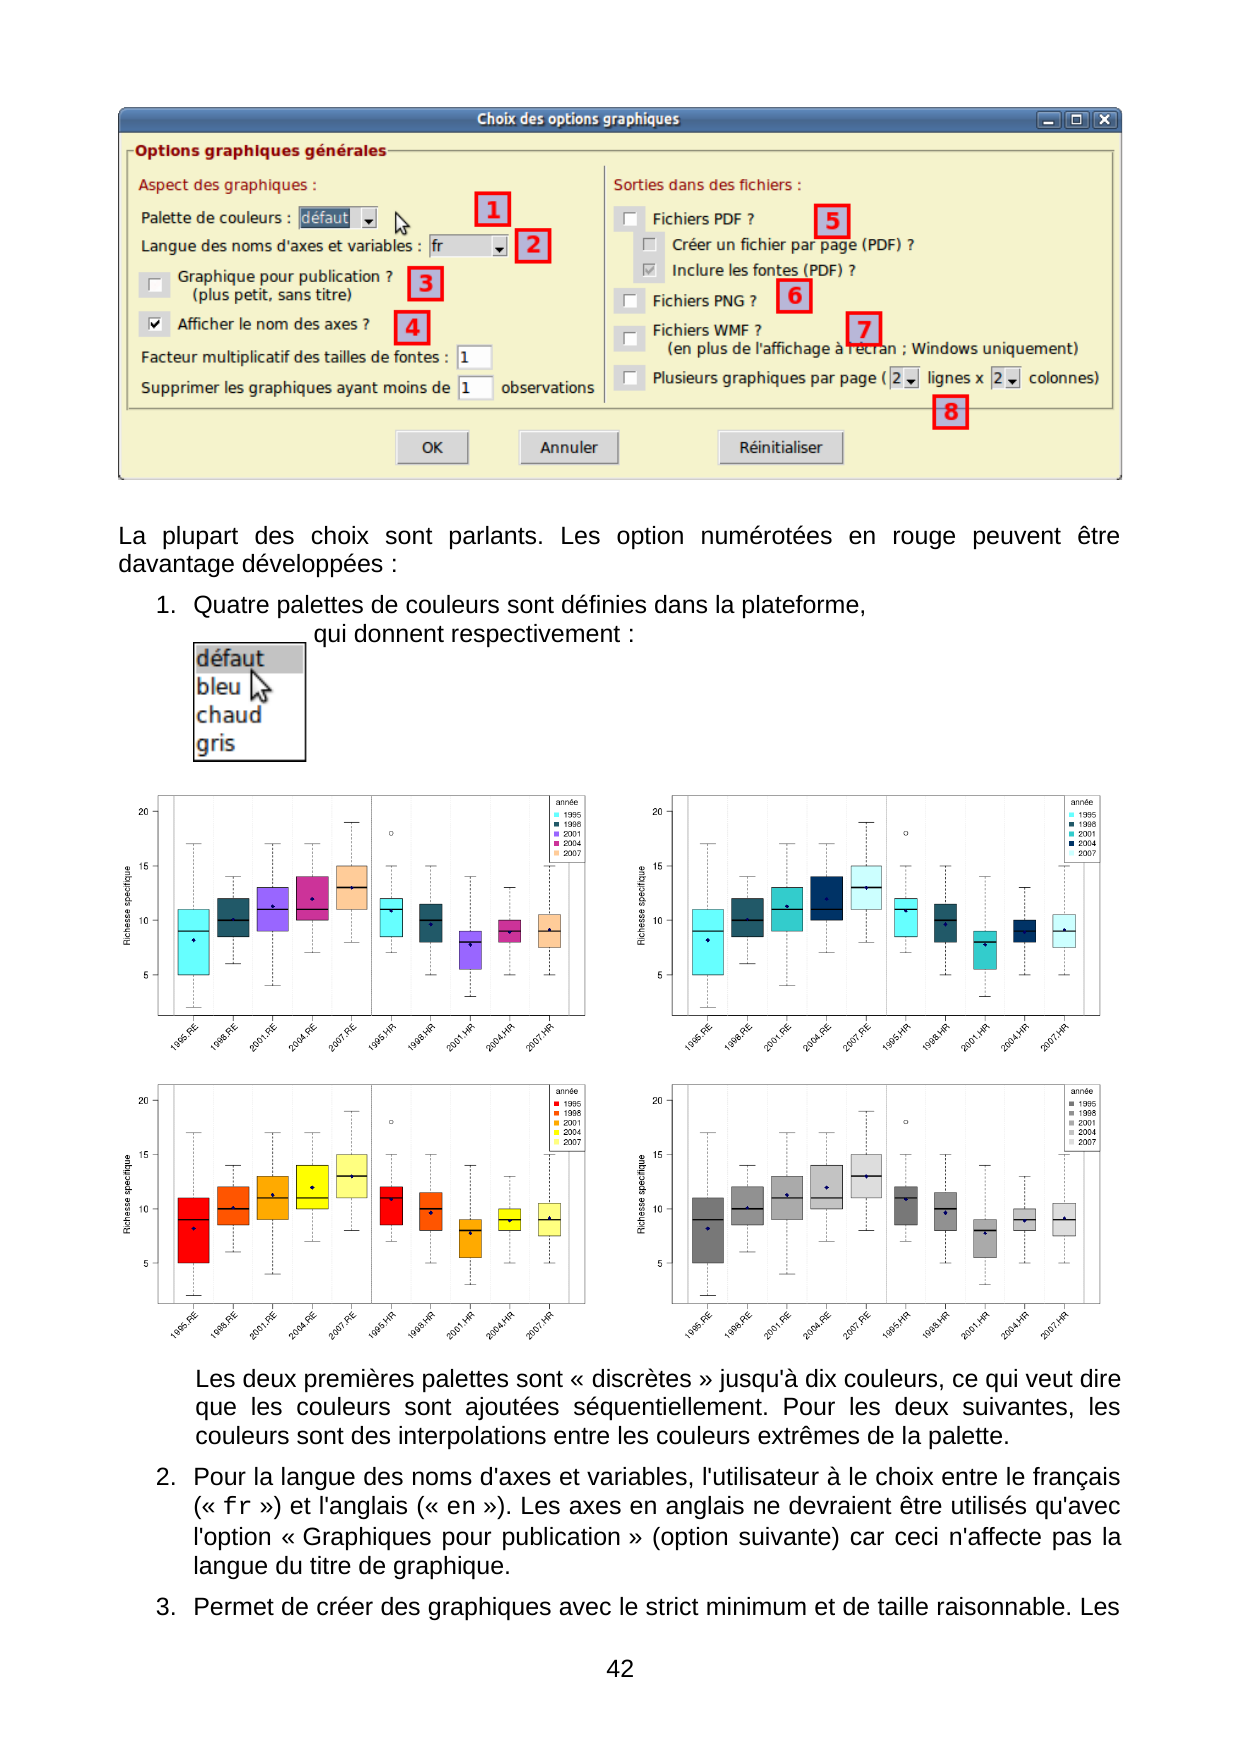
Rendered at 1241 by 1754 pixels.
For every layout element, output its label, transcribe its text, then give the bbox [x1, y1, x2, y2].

list Pour la langue des noms d'axes et variables, l'utilisateur à le choix entre le français (« fr ») et l'anglais (« en »). Les axes en anglais ne devraient être utilisés qu'avec l'option « Graphiques pour publication » (option suivante) car ceci n'affecte pas la langue du titre de graphique. [156, 1462, 1122, 1579]
picture [193, 642, 307, 762]
picture [632, 1062, 1106, 1346]
list Permet de créer des graphiques avec le strict minimum et de taille raisonnable. Les [156, 1592, 1122, 1621]
picture [118, 1062, 591, 1346]
list Quatre palettes de couleurs sont définies dans la plateforme, qui donnent respectivement : [156, 591, 1122, 761]
text La plupart des choix sont parlants. Les option numérotées en rouge peuvent être davantage développées : [118, 521, 1122, 578]
text Les deux premières palettes sont « discrètes » jusqu'à dix couleurs, ce qui veut dire que les couleurs sont ajoutées séquentiellement. Pour les deux suivantes, les couleurs sont des interpolations entre les couleurs extrêmes de la palette. [195, 1364, 1122, 1450]
picture [118, 773, 591, 1058]
picture [118, 106, 1123, 480]
picture [632, 773, 1106, 1058]
